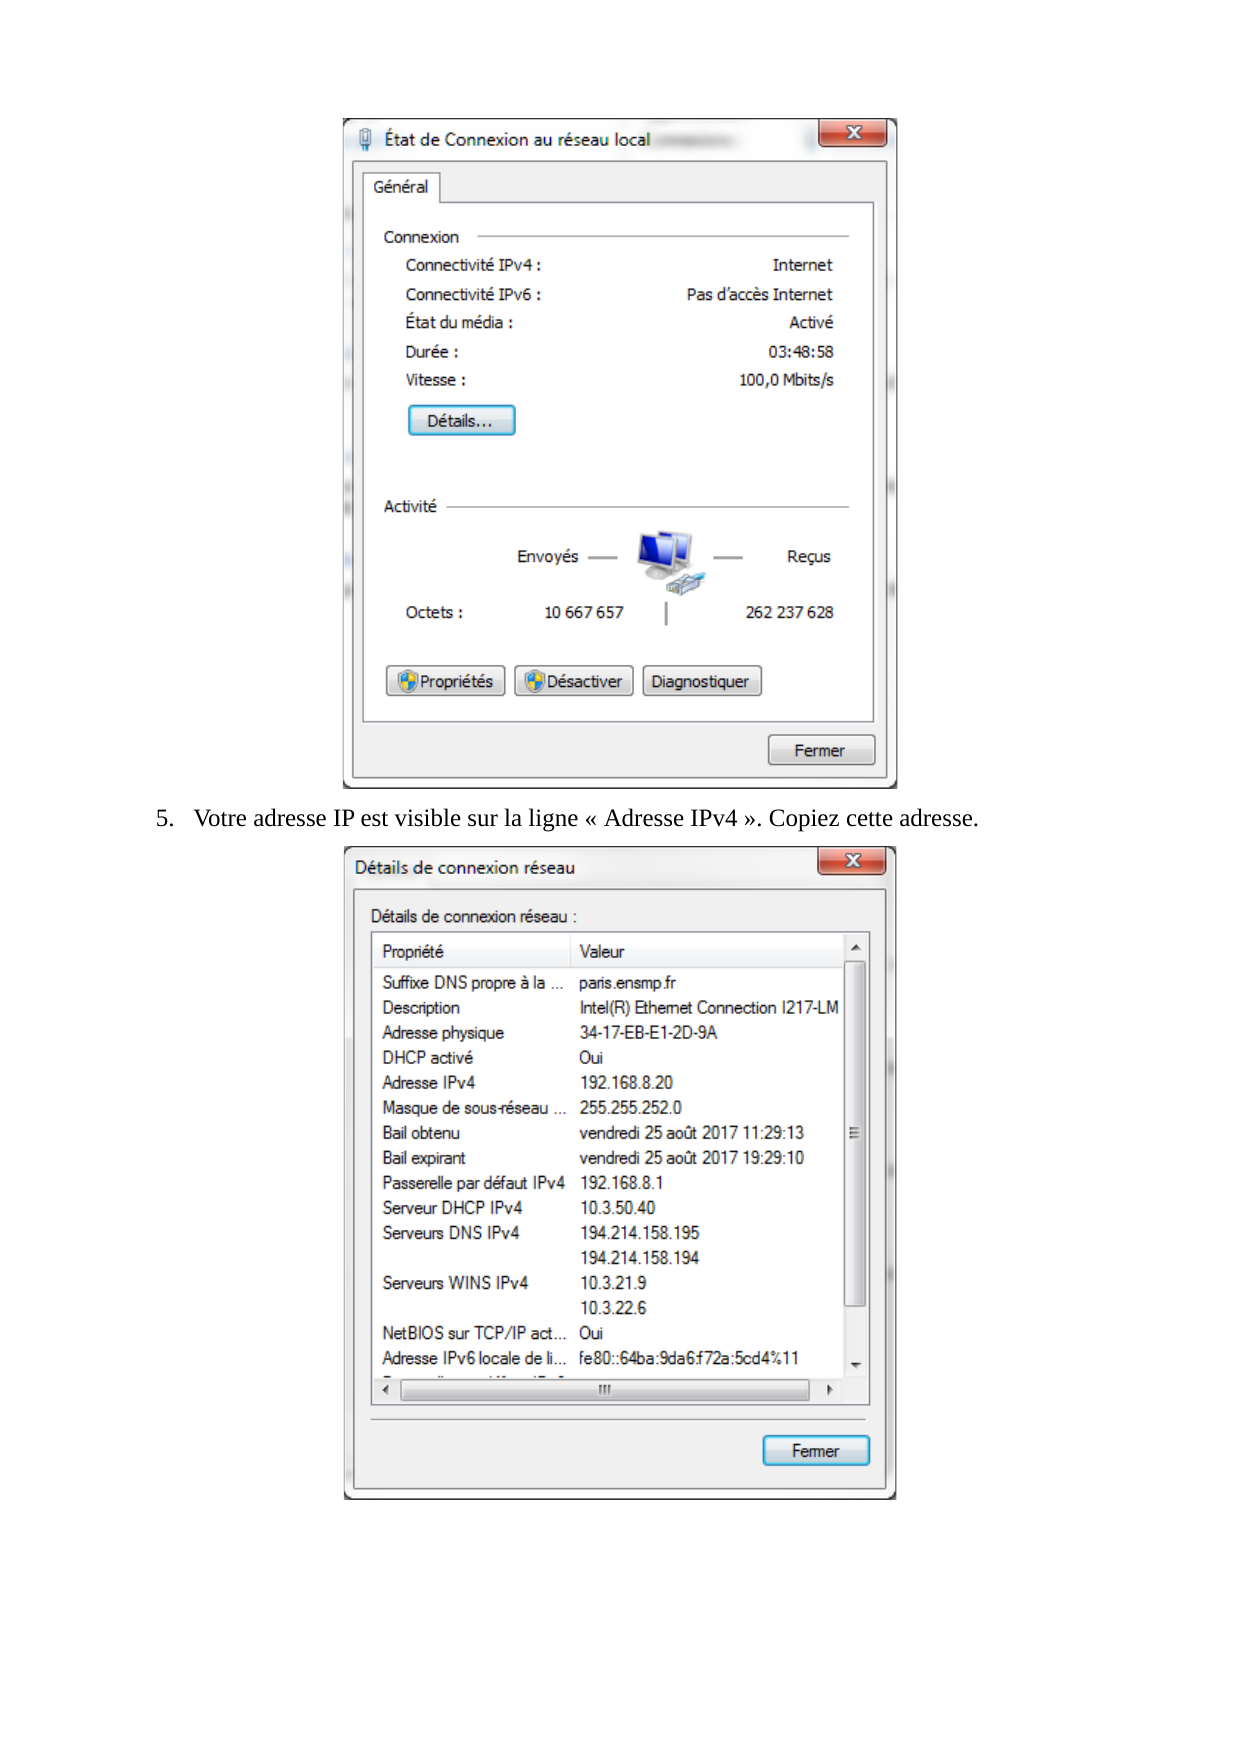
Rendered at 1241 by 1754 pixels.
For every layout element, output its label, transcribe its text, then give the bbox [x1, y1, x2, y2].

list Votre adresse IP est visible sur la ligne « Adresse IPv4 ». Copiez cette adresse. [156, 803, 1122, 832]
picture [343, 846, 897, 1500]
picture [342, 118, 898, 789]
